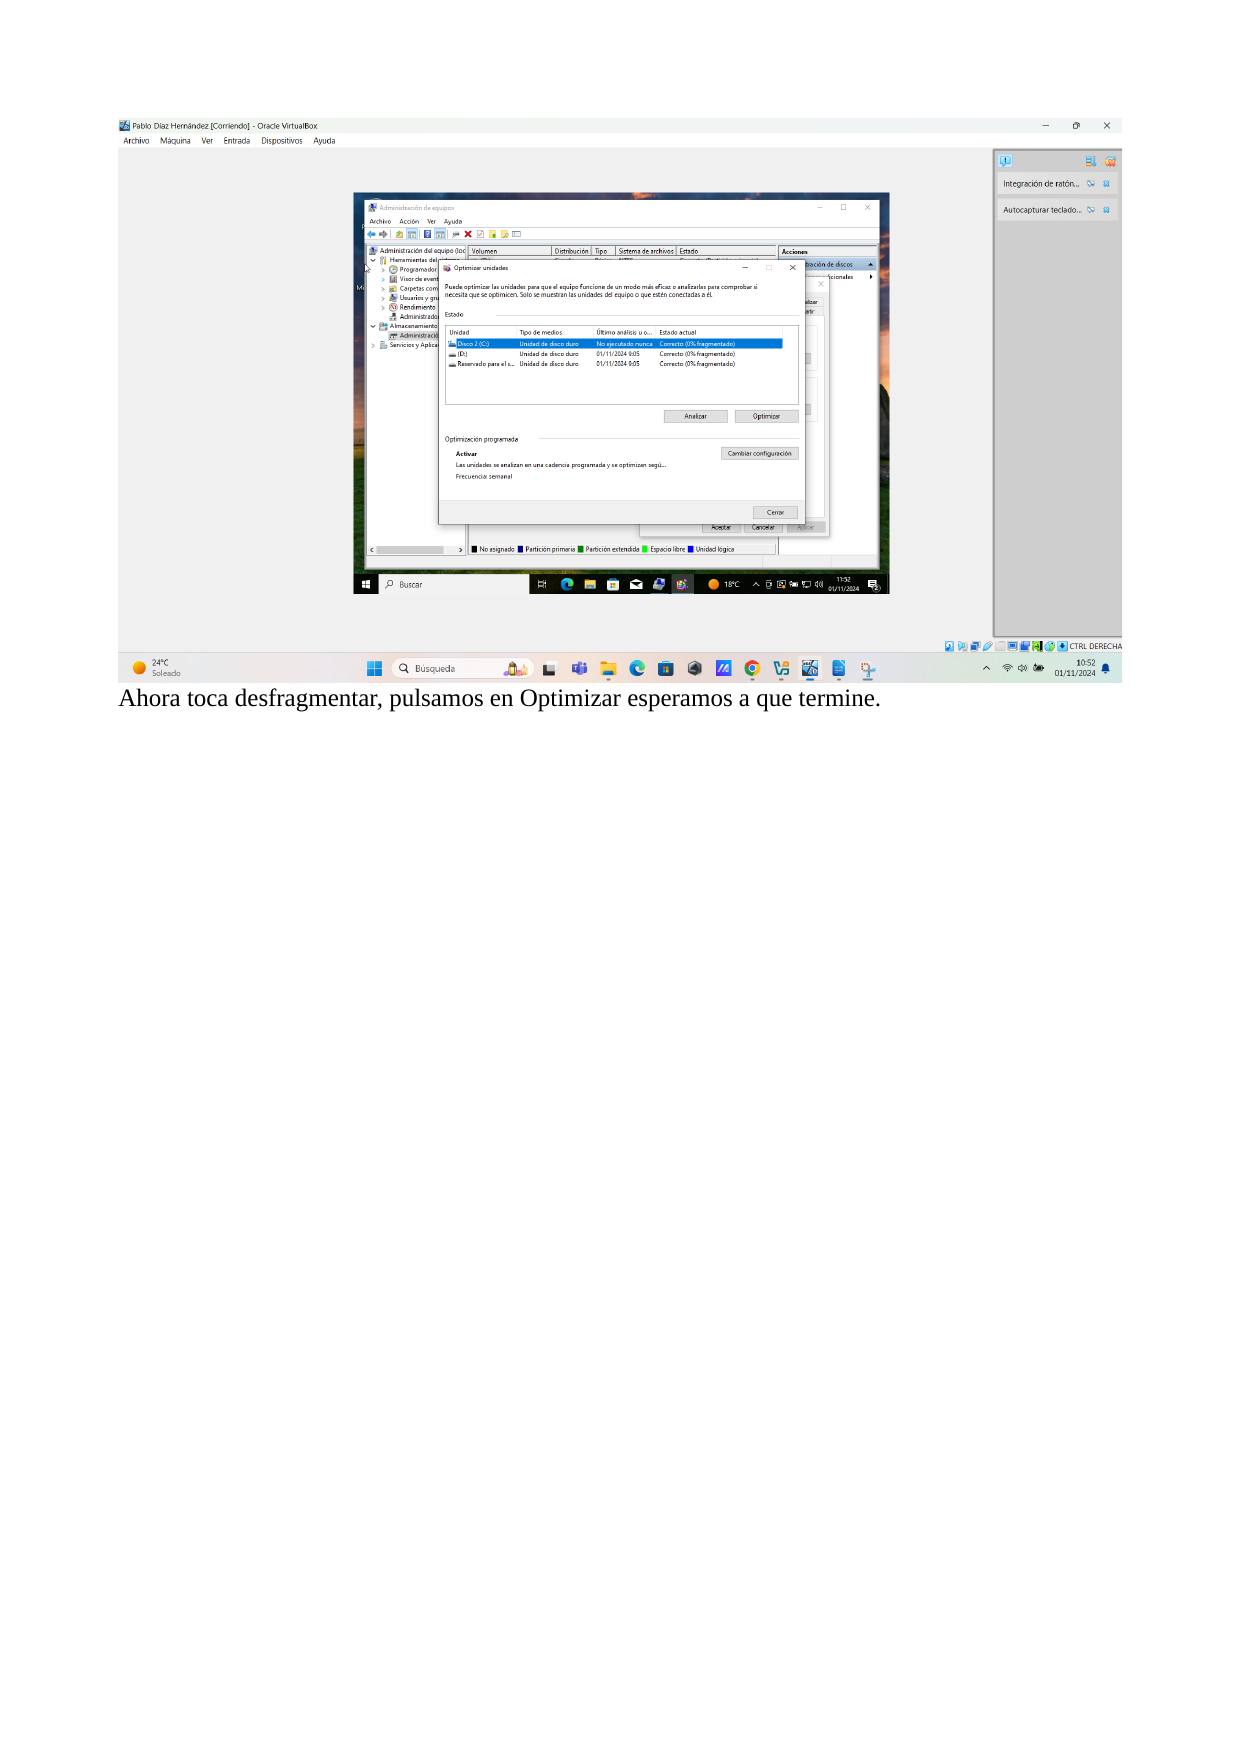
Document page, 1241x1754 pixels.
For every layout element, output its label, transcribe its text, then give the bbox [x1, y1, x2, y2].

picture [118, 118, 1123, 683]
text Ahora toca desfragmentar, pulsamos en Optimizar esperamos a que termine. [118, 683, 1122, 711]
